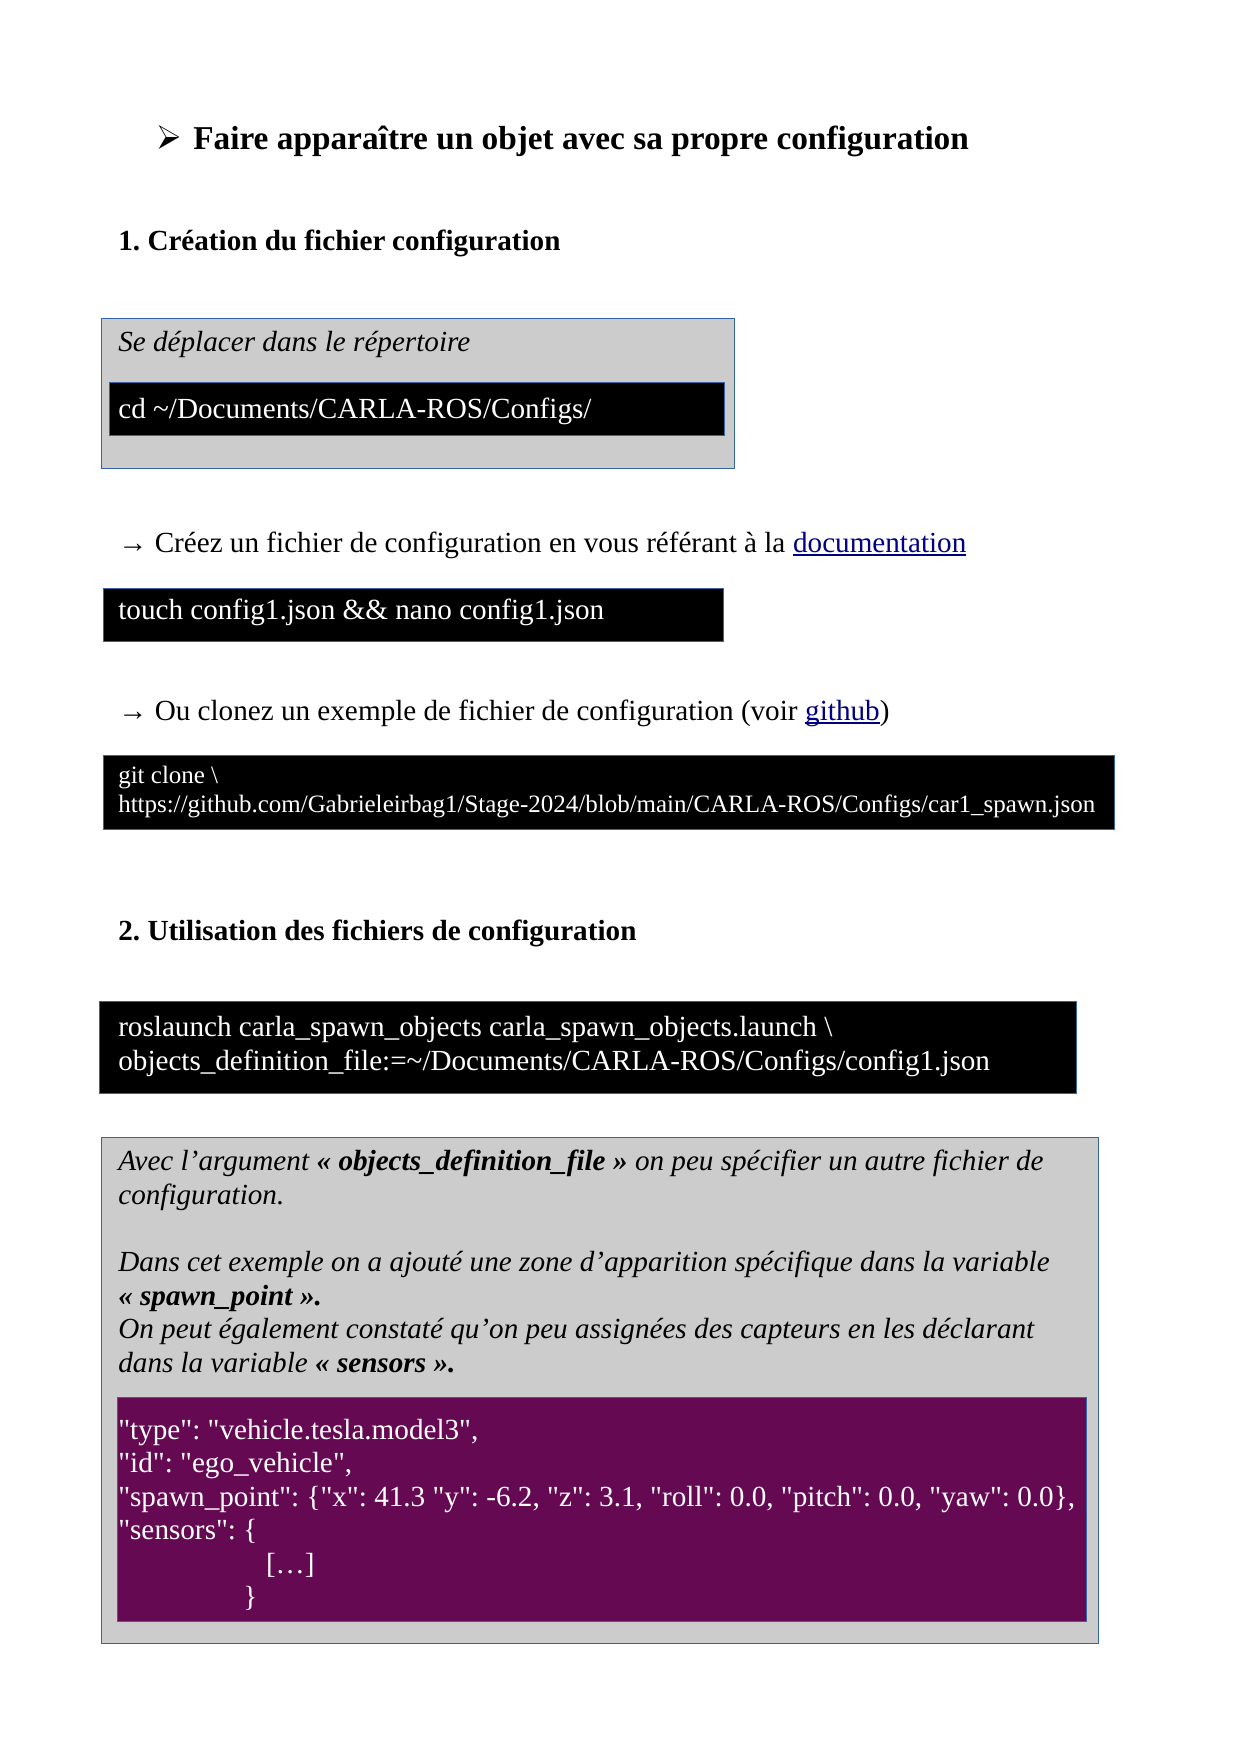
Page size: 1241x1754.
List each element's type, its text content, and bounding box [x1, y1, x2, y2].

text 2. Utilisation des fichiers de configuration [118, 913, 1122, 947]
text roslaunch carla_spawn_objects carla_spawn_objects.launch \ objects_definition_file:=~/Documents/CARLA-ROS/Configs/config1.json [118, 1009, 1122, 1110]
text } [1099, 1579, 1122, 1613]
text cd ~/Documents/CARLA-ROS/Configs/ [735, 391, 1122, 425]
text 1. Création du fichier configuration [118, 223, 1122, 257]
text → Créez un fichier de configuration en vous référant à la documentation [118, 525, 1122, 559]
list Faire apparaître un objet avec sa propre configuration [156, 118, 1122, 156]
text "sensors": { [1099, 1512, 1122, 1546]
text → Ou clonez un exemple de fichier de configuration (voir github) [118, 693, 1122, 727]
text "type": "vehicle.tesla.model3", [1099, 1412, 1122, 1445]
text […] [1099, 1546, 1122, 1579]
text Se déplacer dans le répertoire [735, 324, 1122, 358]
text "id": "ego_vehicle", [1099, 1445, 1122, 1479]
text touch config1.json && nano config1.json [724, 592, 1122, 626]
